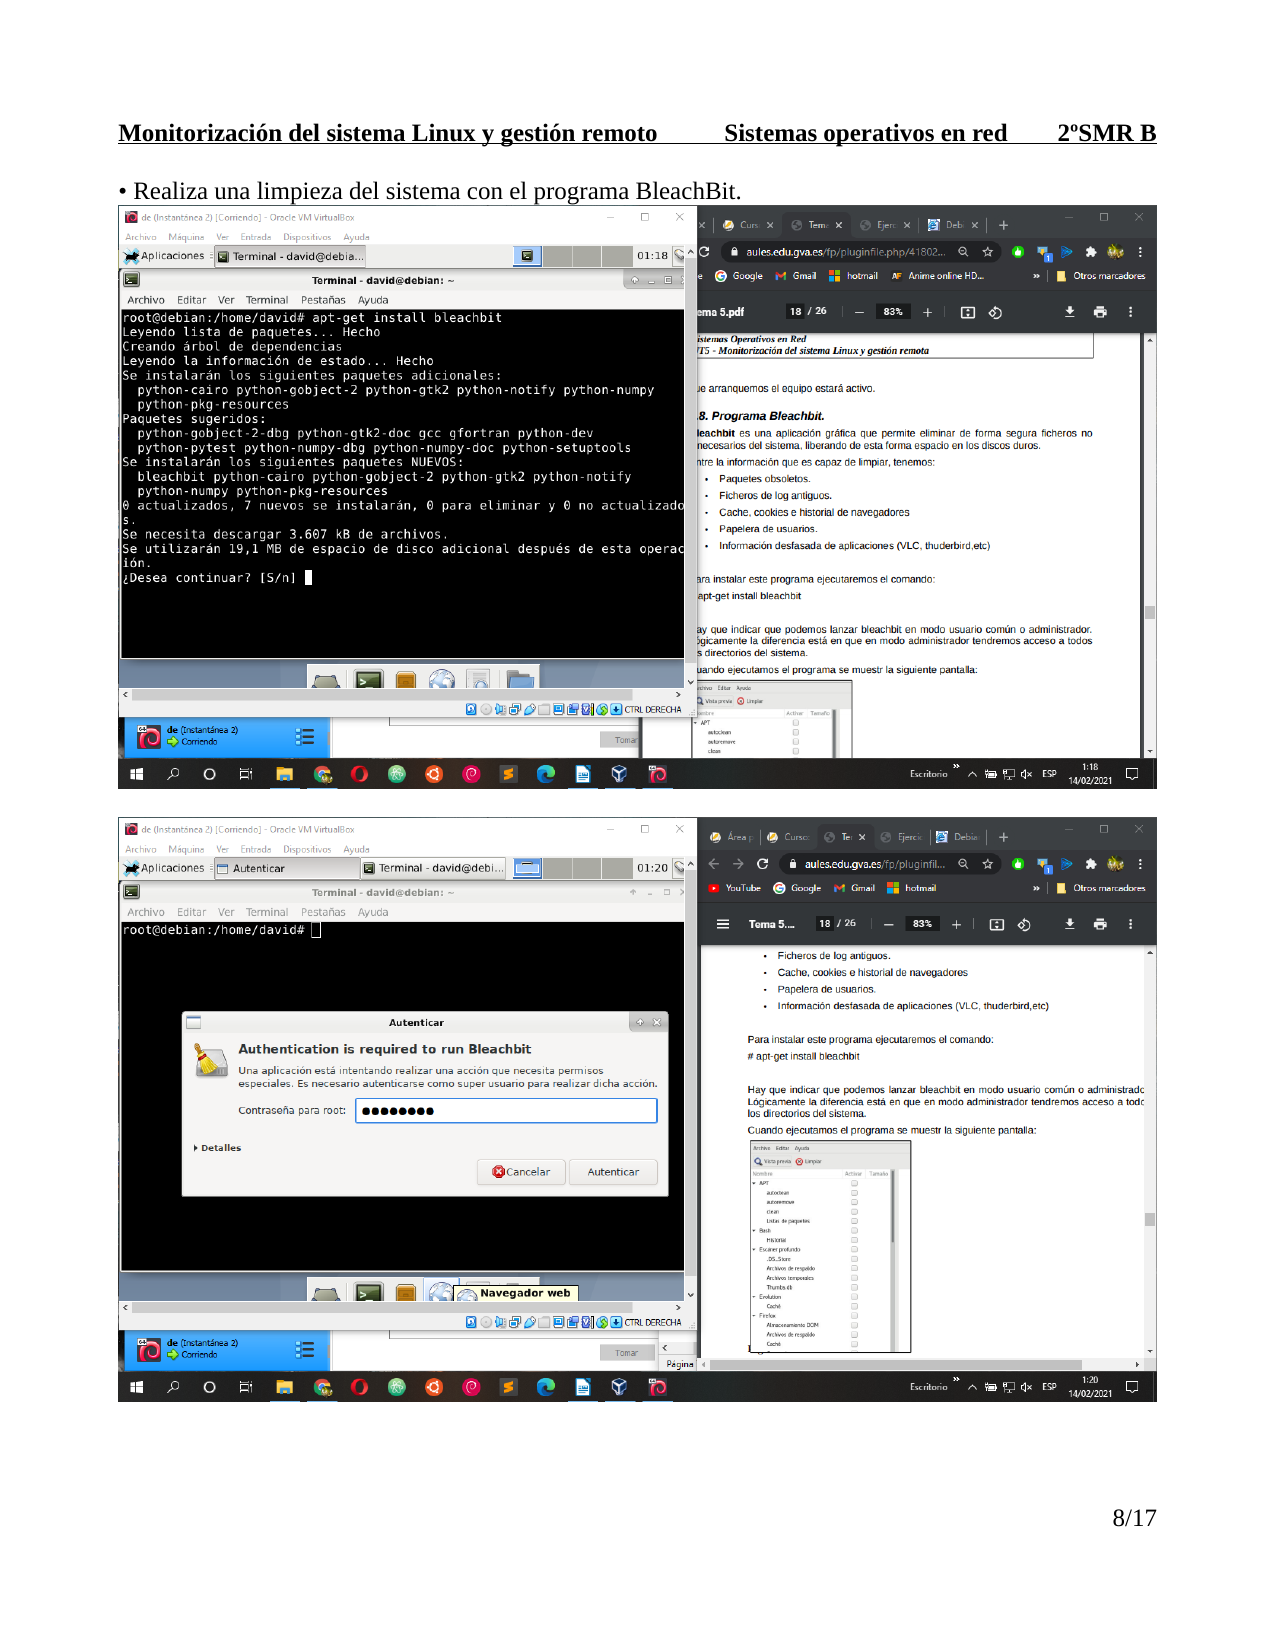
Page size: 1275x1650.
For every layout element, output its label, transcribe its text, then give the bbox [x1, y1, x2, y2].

picture [118, 205, 1157, 789]
text • Realiza una limpieza del sistema con el programa BleachBit. [118, 176, 1157, 205]
picture [118, 817, 1157, 1402]
